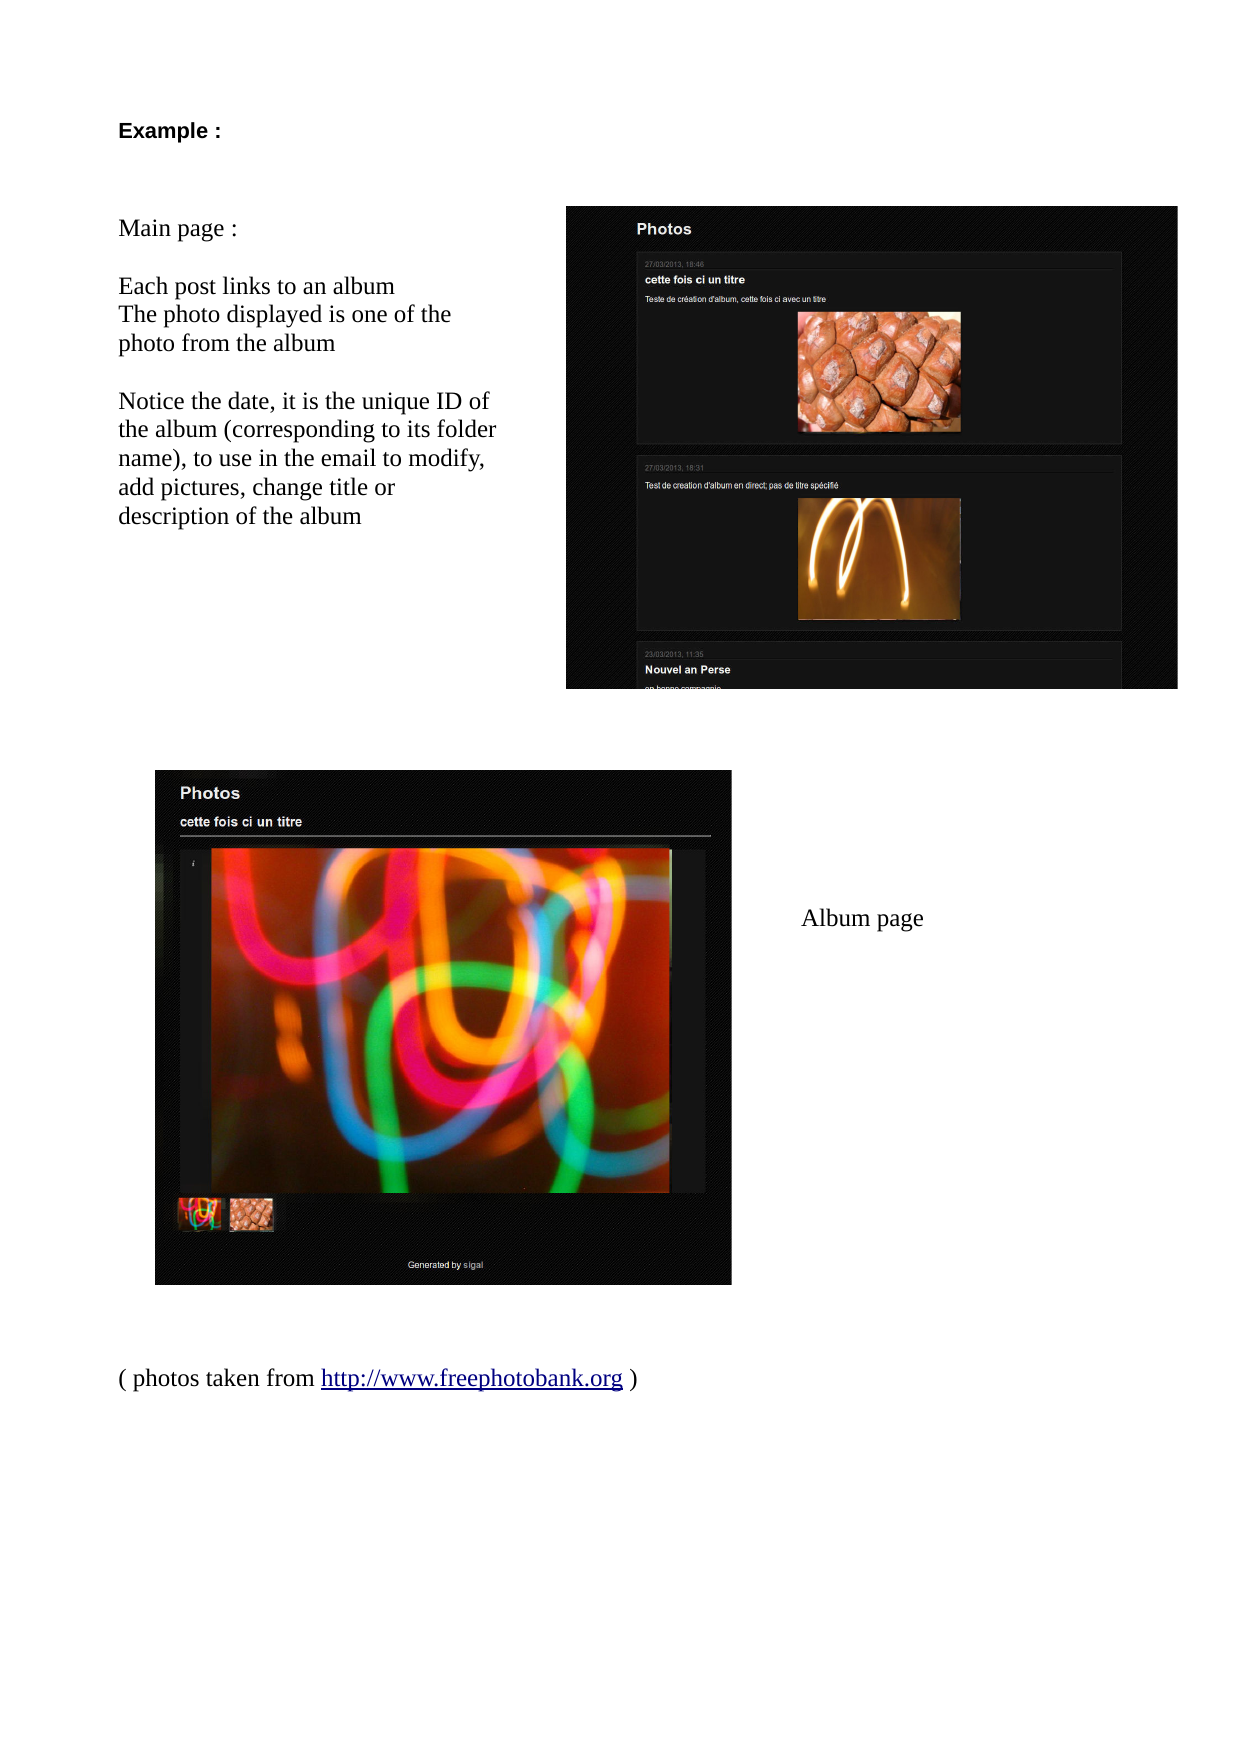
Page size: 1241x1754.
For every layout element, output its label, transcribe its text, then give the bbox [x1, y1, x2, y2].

text Main page : [118, 213, 566, 242]
picture [566, 206, 1178, 689]
text Album page [783, 903, 1122, 932]
text ( photos taken from http://www.freephotobank.org ) [118, 1363, 1122, 1392]
text Each post links to an album [118, 271, 508, 299]
text The photo displayed is one of the photo from the album [118, 299, 508, 357]
text Notice the date, it is the unique ID of the album (corresponding to its folder name), to use in the email to modify, add pictures, change title or description of the album [118, 386, 508, 529]
picture [155, 770, 732, 1285]
subtitle Example : [118, 118, 1122, 143]
